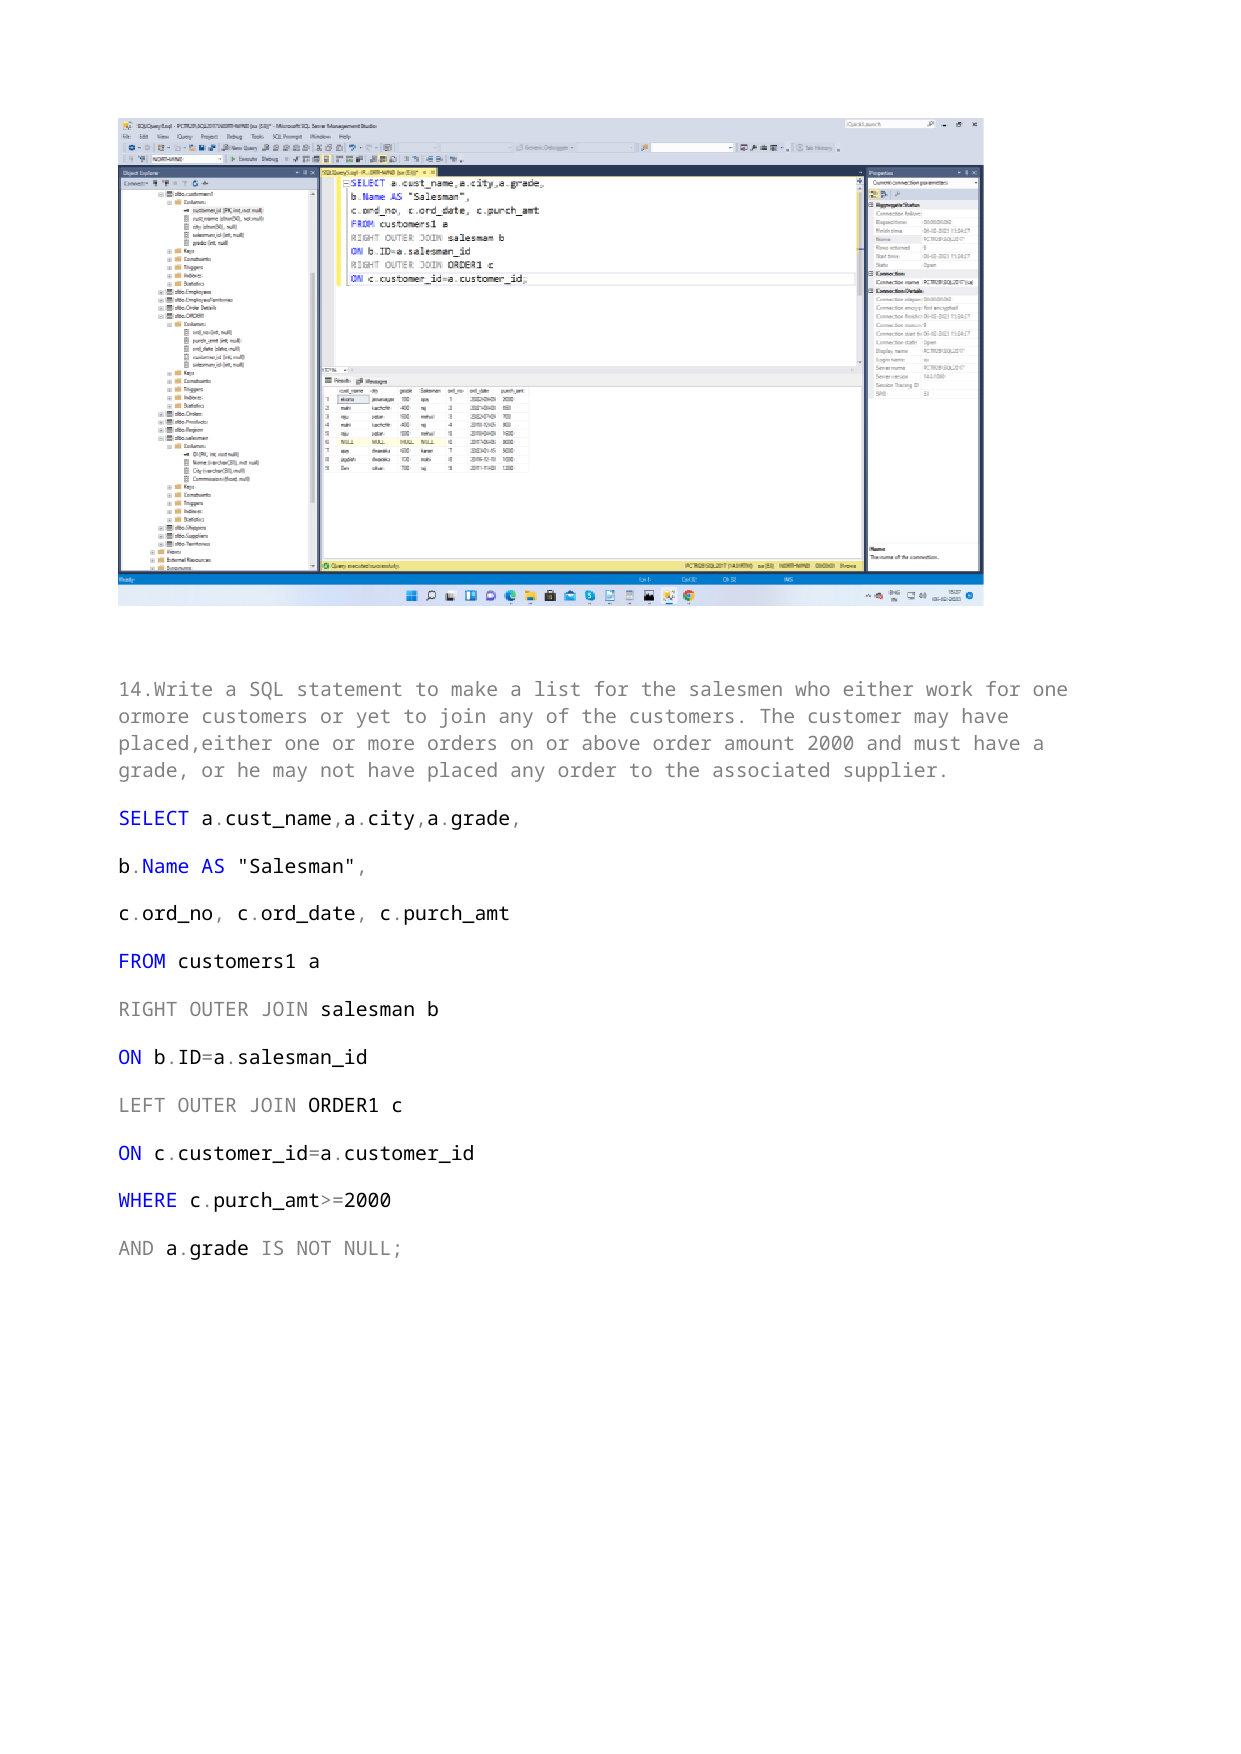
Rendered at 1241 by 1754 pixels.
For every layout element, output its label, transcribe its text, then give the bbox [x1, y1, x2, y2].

text 14.Write a SQL statement to make a list for the salesmen who either work for one ormore customers or yet to join any of the customers. The customer may have placed,either one or more orders on or above order amount 2000 and must have a grade, or he may not have placed any order to the associated supplier. [118, 675, 1122, 783]
text WHERE c.purch_amt>=2000 [118, 1187, 1122, 1213]
text SELECT a.cust_name,a.city,a.grade, [118, 804, 1122, 831]
text ON b.ID=a.salesman_id [118, 1043, 1122, 1070]
text c.ord_no, c.ord_date, c.purch_amt [118, 900, 1122, 927]
text ON c.customer_id=a.customer_id [118, 1139, 1122, 1166]
text b.Name AS "Salesman", [118, 852, 1122, 879]
text FROM customers1 a [118, 947, 1122, 974]
text AND a.grade IS NOT NULL; [118, 1234, 1122, 1261]
text RIGHT OUTER JOIN salesman b [118, 995, 1122, 1022]
text LEFT OUTER JOIN ORDER1 c [118, 1091, 1122, 1118]
